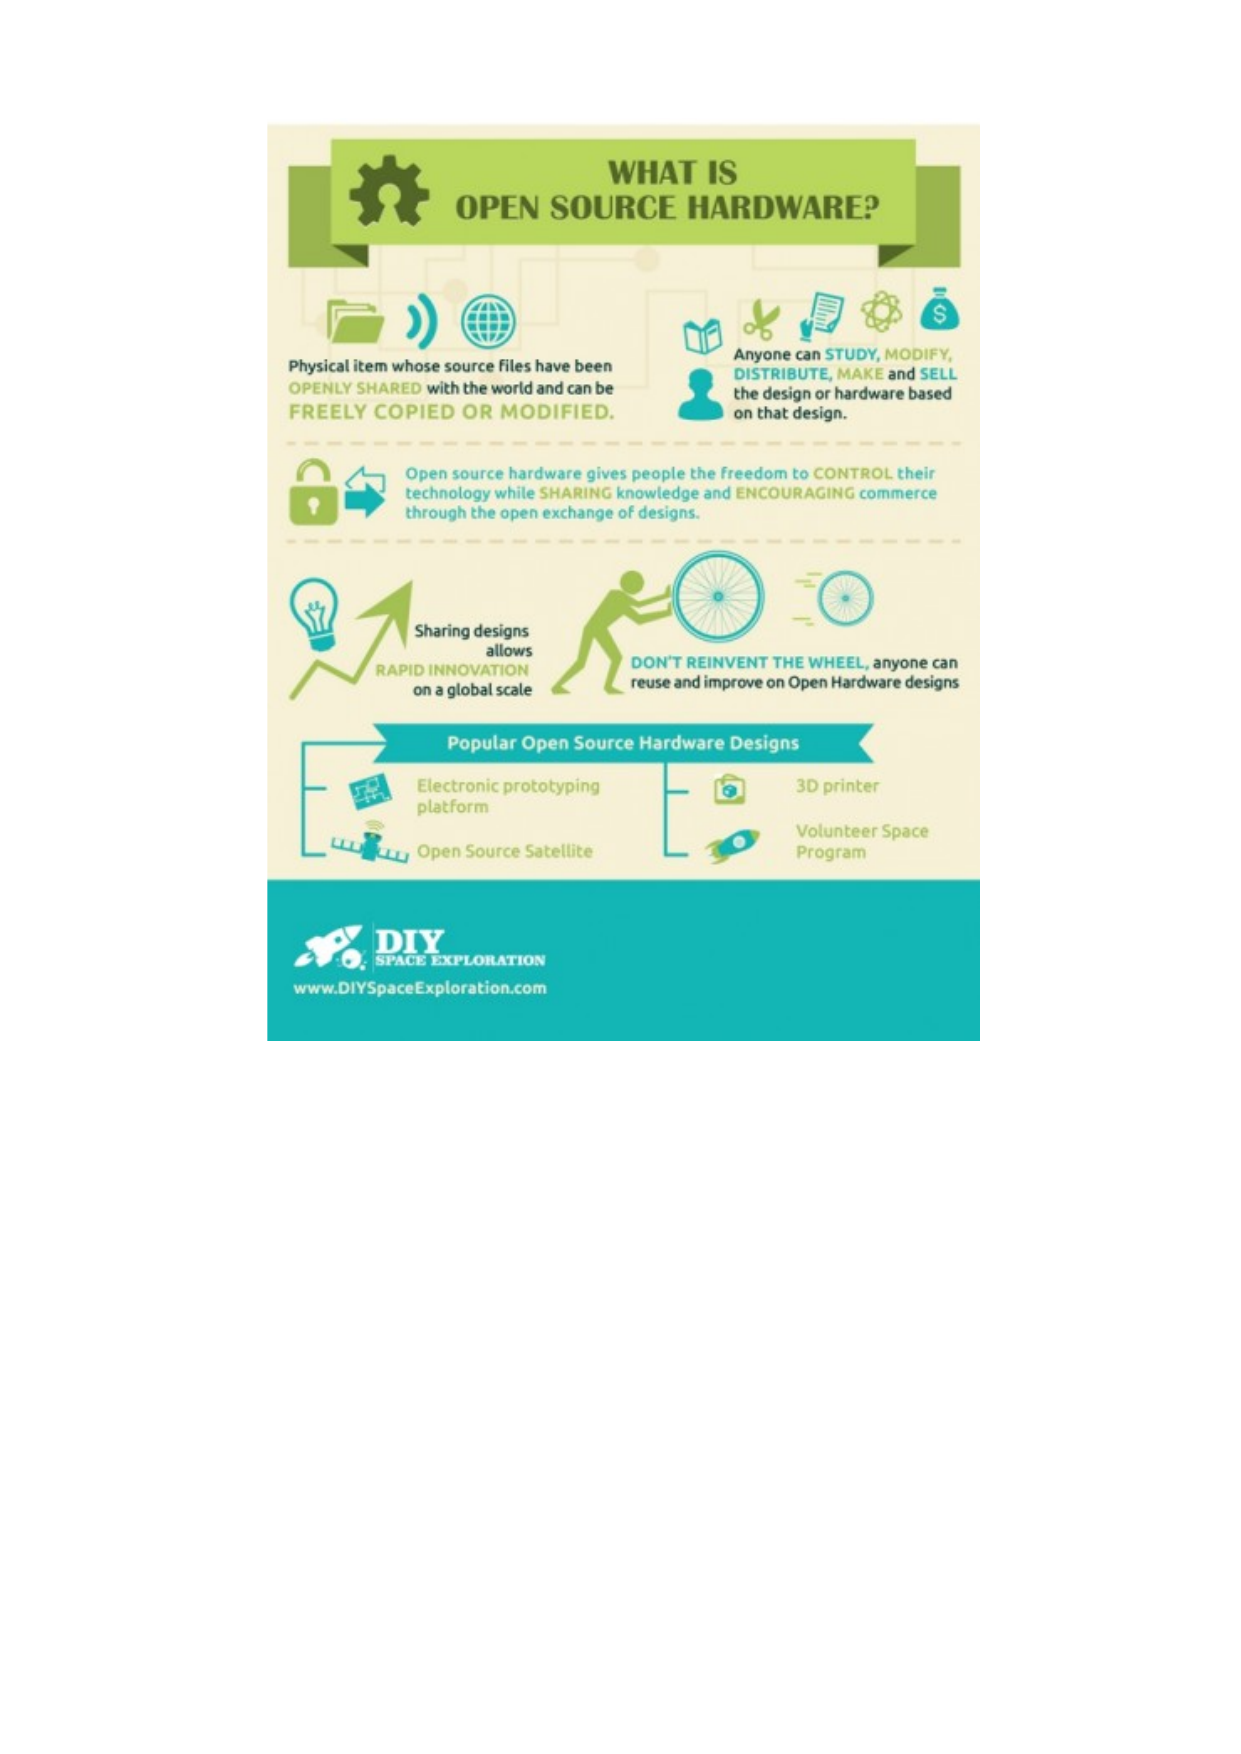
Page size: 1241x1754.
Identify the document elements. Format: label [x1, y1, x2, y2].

picture [267, 118, 980, 1041]
